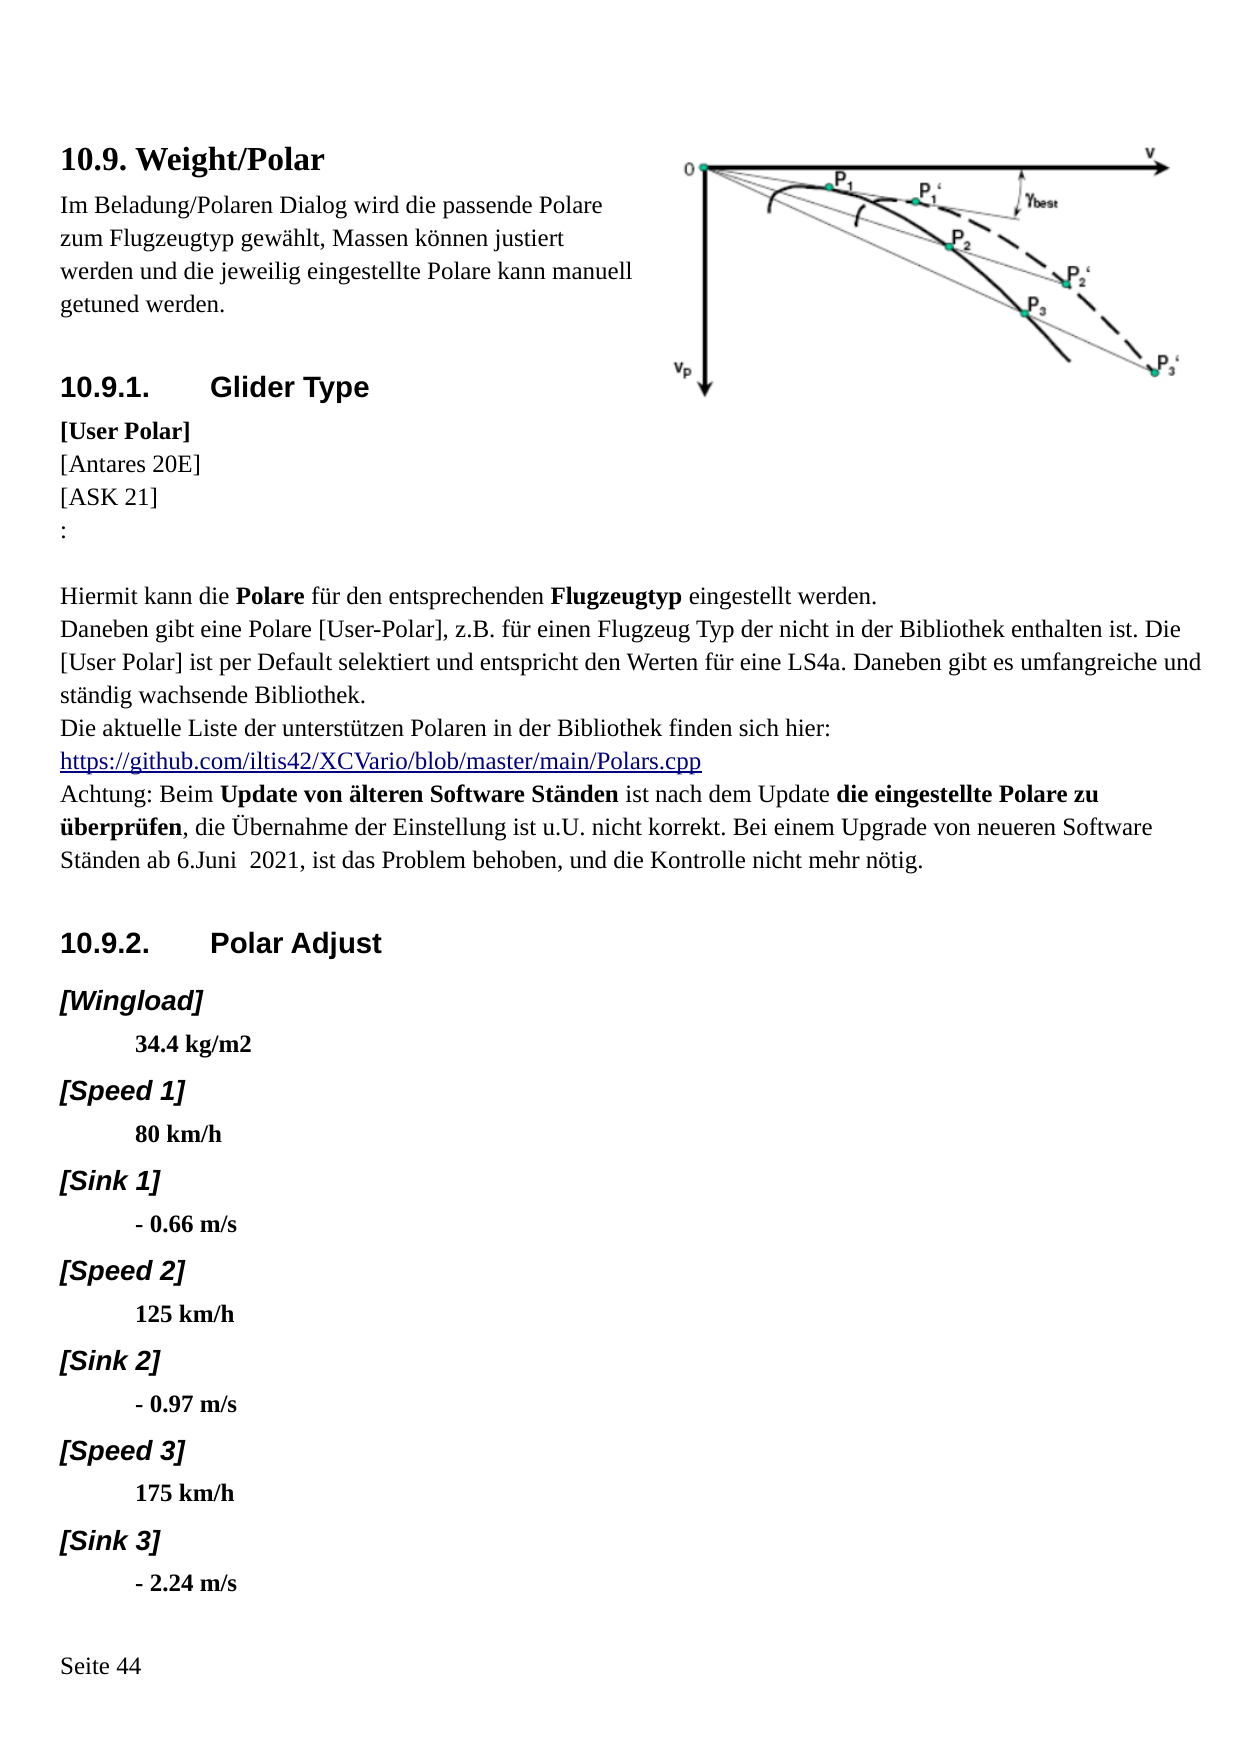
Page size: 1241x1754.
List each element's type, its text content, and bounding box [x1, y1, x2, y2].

subtitle [Speed 3] [60, 1434, 1207, 1466]
text 175 km/h [60, 1478, 1207, 1507]
text : [60, 515, 1207, 544]
text Die aktuelle Liste der unterstützen Polaren in der Bibliothek finden sich hier: https://github.com/iltis42/XCVario/blob/master/main/Polars.cpp [60, 713, 1207, 775]
text [Antares 20E] [60, 449, 1207, 478]
subtitle [1199, 370, 1207, 403]
subtitle [Wingload] [60, 985, 1207, 1017]
subtitle [1199, 139, 1207, 178]
text [User Polar] ist per Default selektiert und entspricht den Werten für eine LS4a. Daneben gibt es umfangreiche und ständig wachsende Bibliothek. [60, 647, 1207, 709]
text 125 km/h [60, 1299, 1207, 1327]
text 80 km/h [60, 1119, 1207, 1148]
subtitle [Speed 2] [60, 1254, 1207, 1286]
subtitle Weight/Polar [60, 139, 667, 178]
subtitle [Sink 2] [60, 1344, 1207, 1376]
picture [667, 139, 1199, 405]
subtitle Polar Adjust [60, 926, 1207, 960]
text Daneben gibt eine Polare [User-Polar], z.B. für einen Flugzeug Typ der nicht in der Bibliothek enthalten ist. Die [60, 614, 1207, 643]
text [ASK 21] [60, 482, 1207, 511]
text - 0.97 m/s [60, 1389, 1207, 1417]
text Im Beladung/Polaren Dialog wird die passende Polare zum Flugzeugtyp gewählt, Massen können justiert werden und die jeweilig eingestellte Polare kann manuell getuned werden. [60, 190, 667, 318]
subtitle Glider Type [60, 370, 667, 403]
text Achtung: Beim Update von älteren Software Ständen ist nach dem Update die eingestellte Polare zu überprüfen, die Übernahme der Einstellung ist u.U. nicht korrekt. Bei einem Upgrade von neueren Software Ständen ab 6.Juni 2021, ist das Problem behoben, und die Kontrolle nicht mehr nötig. [60, 779, 1207, 874]
text - 2.24 m/s [60, 1568, 1207, 1597]
subtitle [Speed 1] [60, 1074, 1207, 1106]
subtitle [Sink 1] [60, 1164, 1207, 1196]
text Hiermit kann die Polare für den entsprechenden Flugzeugtyp eingestellt werden. [60, 581, 1207, 610]
text [User Polar] [60, 416, 1207, 445]
subtitle [Sink 3] [60, 1524, 1207, 1556]
text - 0.66 m/s [60, 1209, 1207, 1238]
text 34.4 kg/m2 [60, 1029, 1207, 1058]
